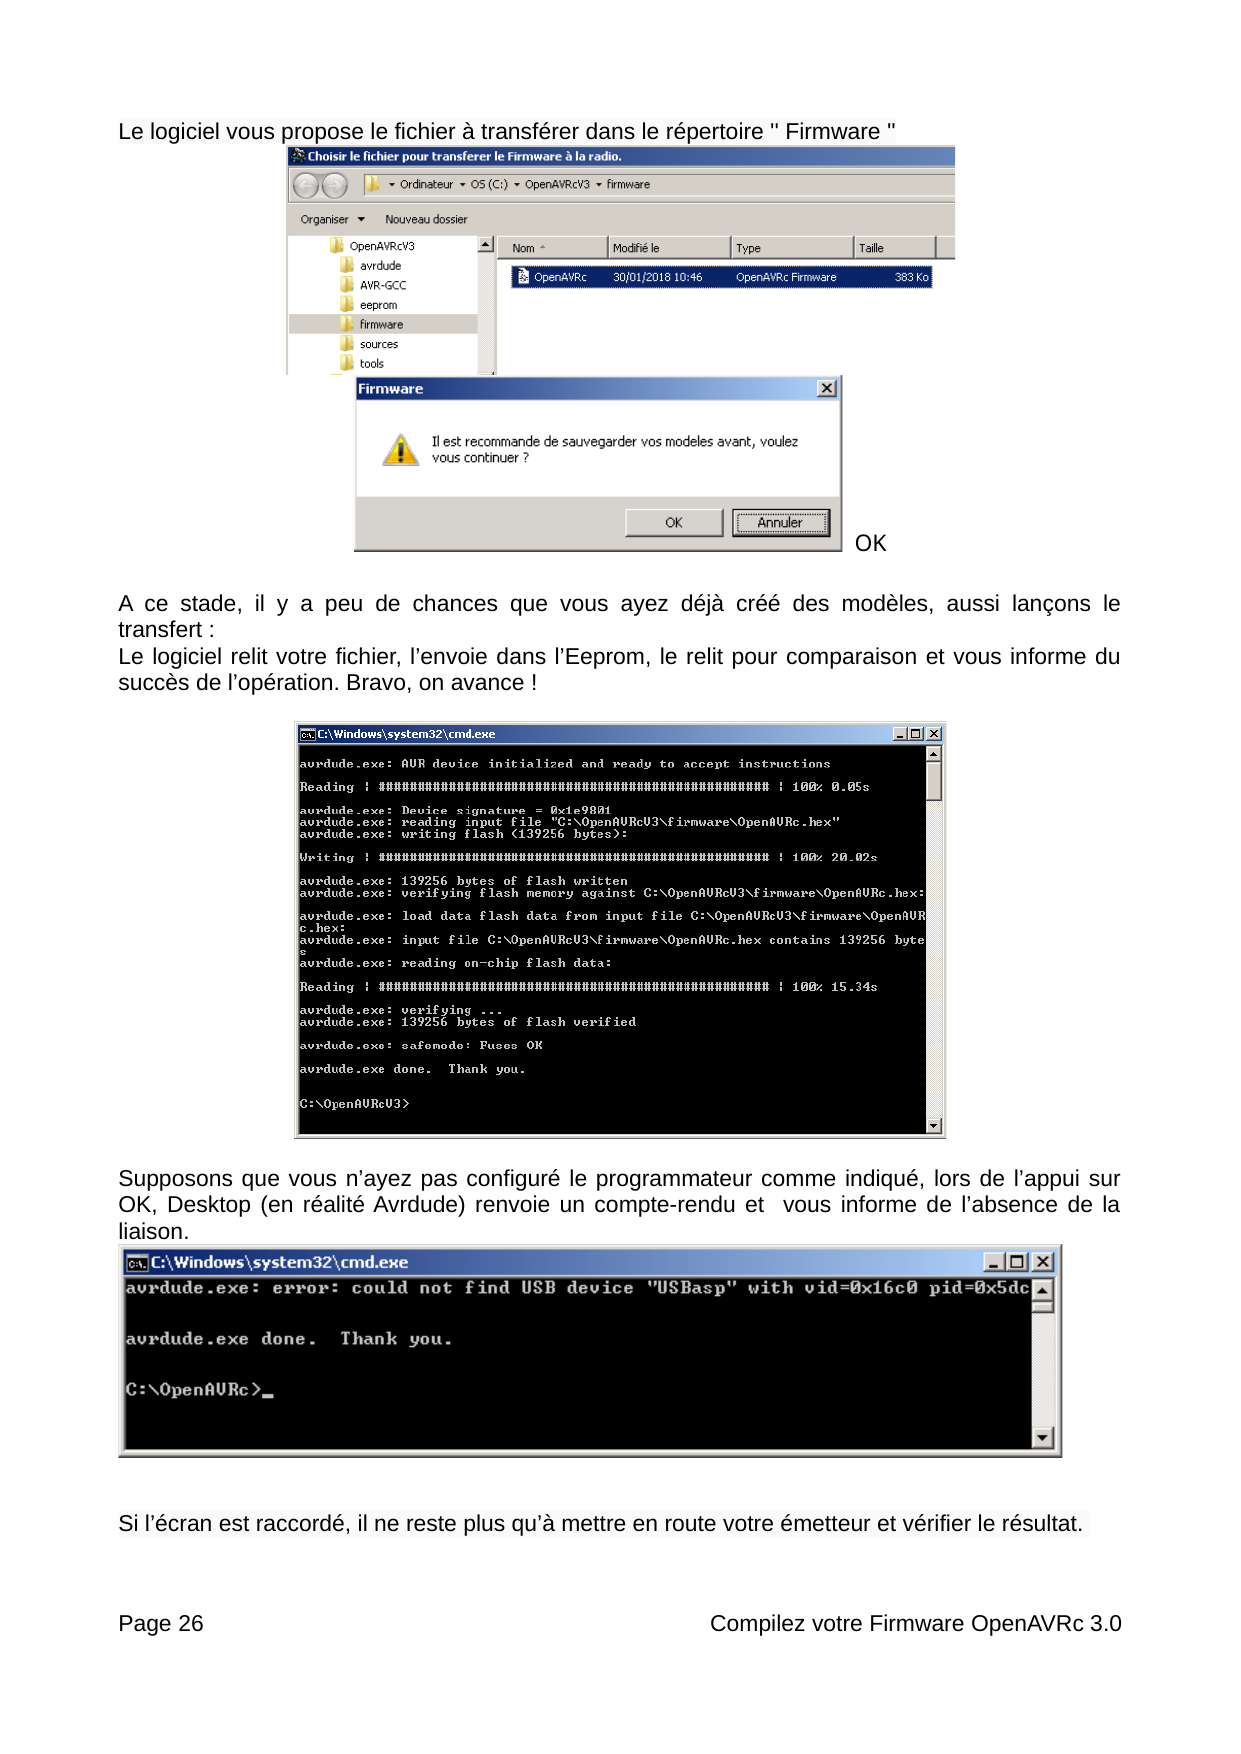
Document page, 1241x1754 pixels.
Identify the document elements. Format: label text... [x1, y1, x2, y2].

picture [118, 1244, 1063, 1458]
text OK [118, 375, 1122, 559]
text Supposons que vous n’ayez pas configuré le programmateur comme indiqué, lors de l’appui sur OK, Desktop (en réalité Avrdude) renvoie un compte-rendu et vous informe de l’absence de la liaison. [118, 1165, 1122, 1457]
text Le logiciel relit votre fichier, l’envoie dans l’Eeprom, le relit pour comparaison et vous informe du succès de l’opération. Bravo, on avance ! [118, 643, 1122, 695]
picture [294, 721, 947, 1139]
text Si l’écran est raccordé, il ne reste plus qu’à mettre en route votre émetteur et vérifier le résultat. [118, 1510, 1122, 1537]
text A ce stade, il y a peu de chances que vous ayez déjà créé des modèles, aussi lançons le transfert : [118, 590, 1122, 643]
text Le logiciel vous propose le fichier à transférer dans le répertoire '' Firmware '' [118, 118, 1122, 144]
picture [353, 375, 843, 552]
